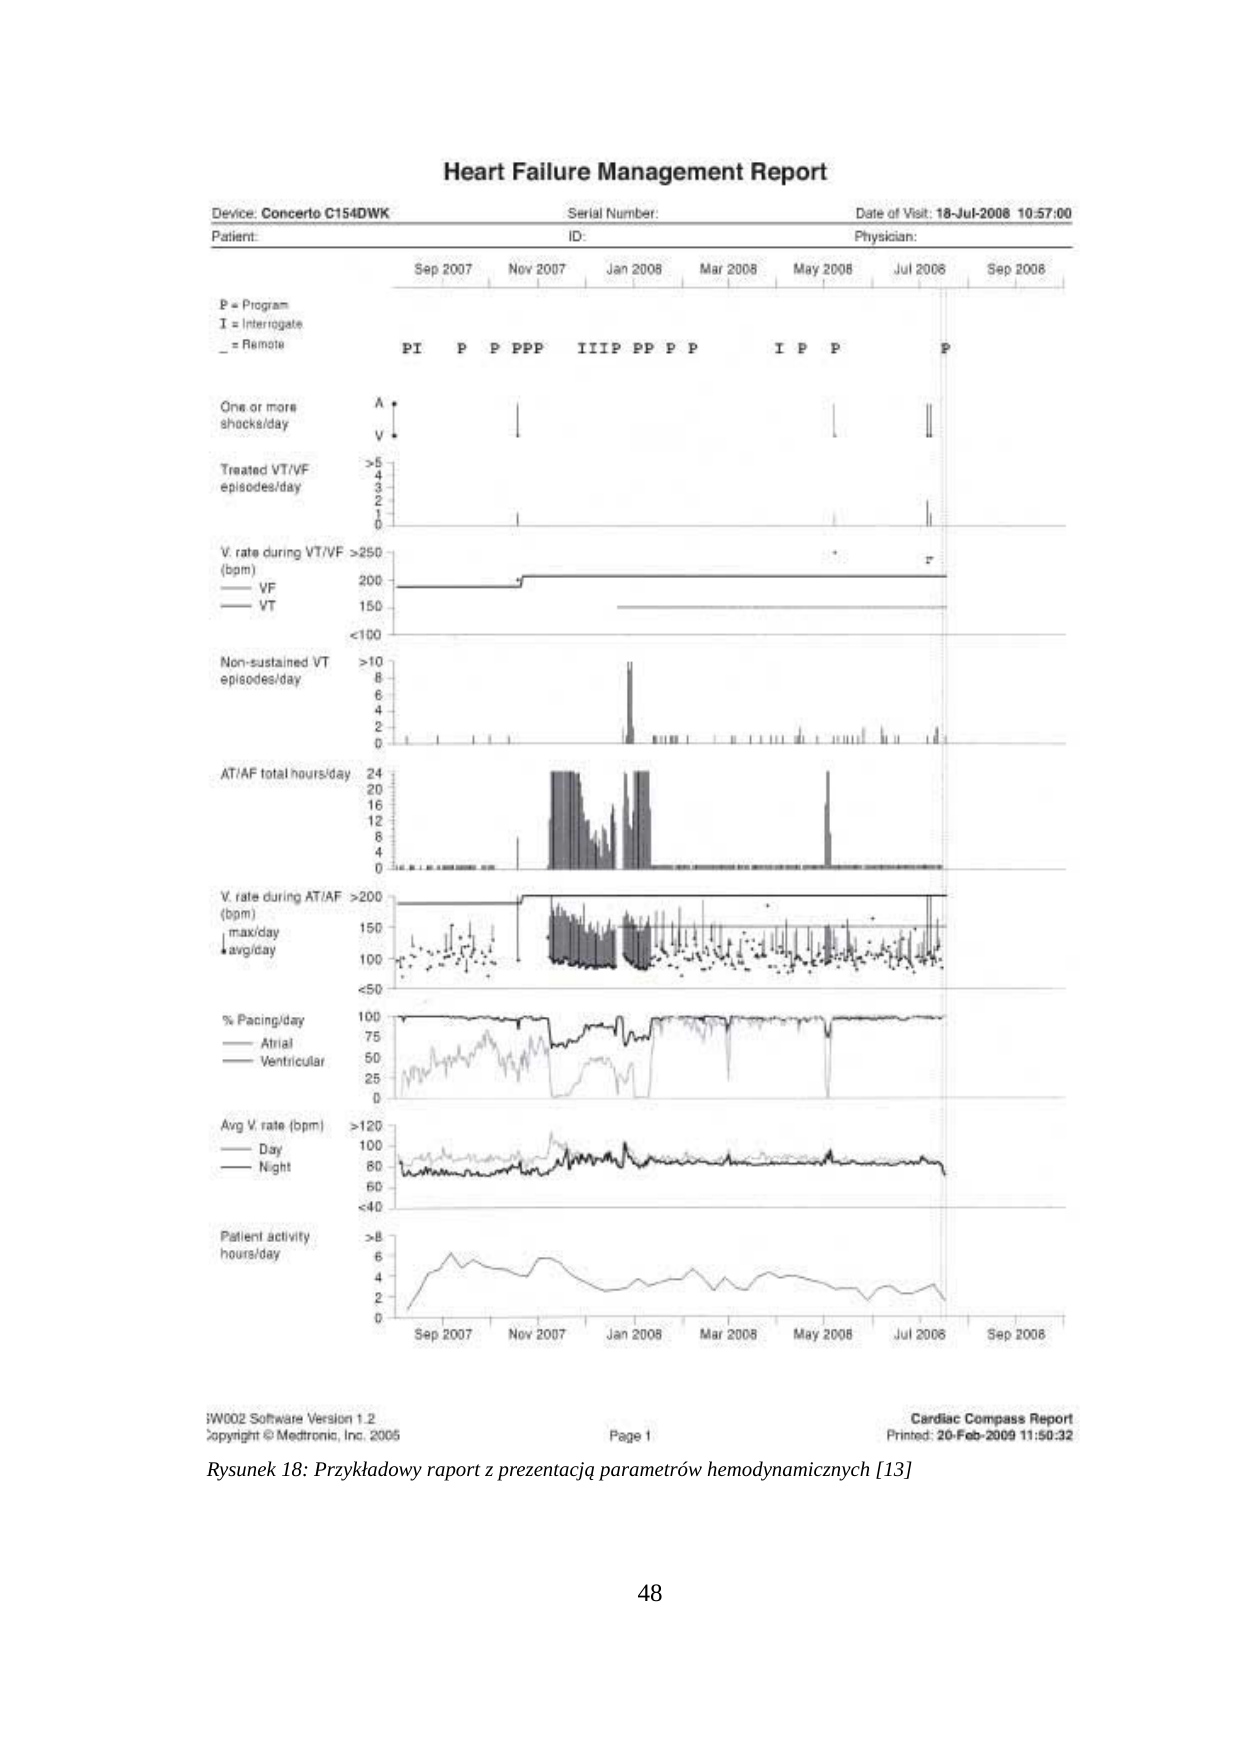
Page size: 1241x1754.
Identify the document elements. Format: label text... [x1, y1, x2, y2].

text Rysunek 18: Przykładowy raport z prezentacją parametrów hemodynamicznych [13] [207, 1458, 1085, 1481]
